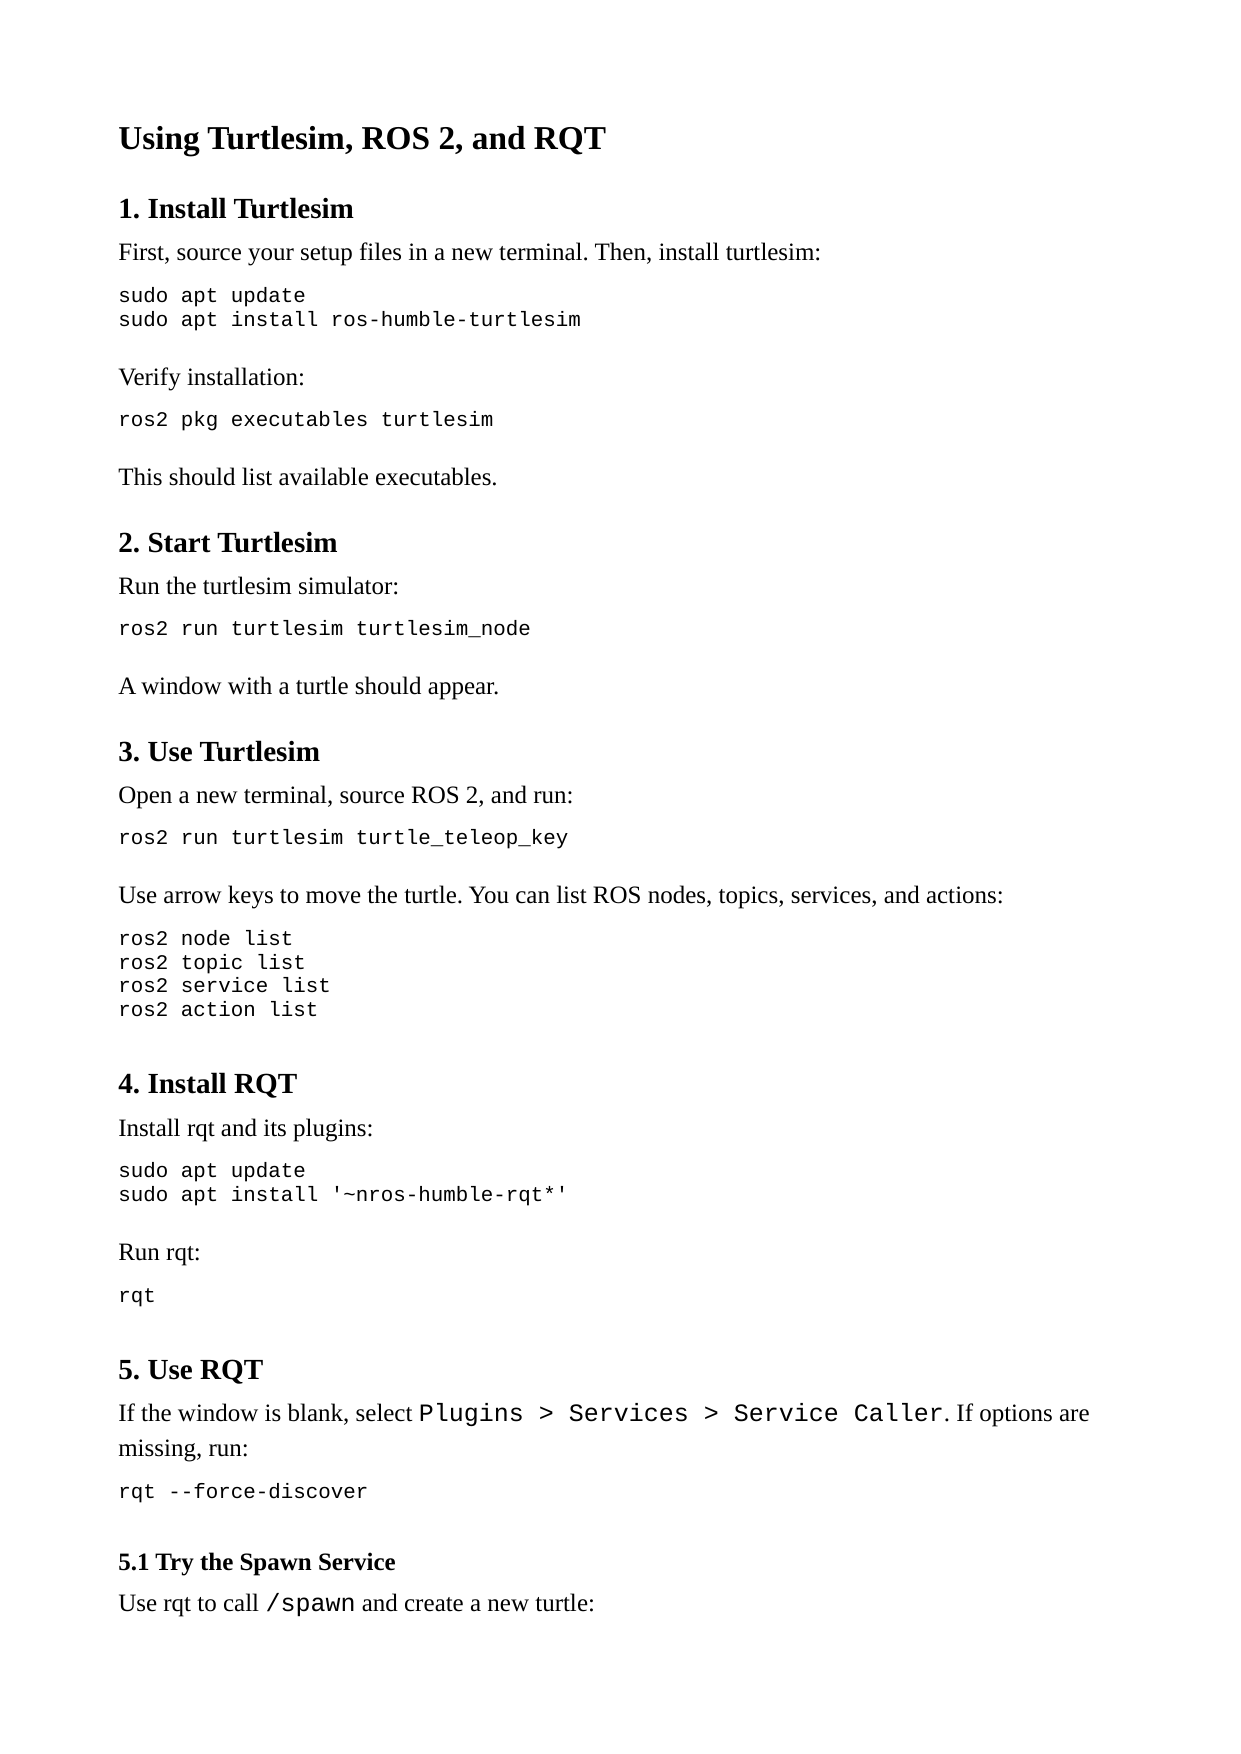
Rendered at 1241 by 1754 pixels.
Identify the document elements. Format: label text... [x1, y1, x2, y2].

subtitle 3. Use Turtlesim [118, 734, 1122, 767]
text This should list available executables. [118, 462, 1122, 491]
text sudo apt install ros-humble-turtlesim [118, 309, 1122, 332]
text rqt --force-discover [118, 1481, 1122, 1505]
text ros2 service list [118, 975, 1122, 999]
text Run rqt: [118, 1237, 1122, 1266]
text sudo apt update [118, 285, 1122, 309]
text Using Turtlesim, ROS 2, and RQT [118, 118, 1122, 156]
text sudo apt install '~nros-humble-rqt*' [118, 1184, 1122, 1208]
subtitle 5.1 Try the Spawn Service [118, 1547, 1122, 1576]
text Use arrow keys to move the turtle. You can list ROS nodes, topics, services, and actions: [118, 880, 1122, 909]
text If the window is blank, select Plugins > Services > Service Caller. If options are missing, run: [118, 1398, 1122, 1462]
text Run the turtlesim simulator: [118, 571, 1122, 599]
text ros2 run turtlesim turtlesim_node [118, 618, 1122, 642]
text A window with a turtle should appear. [118, 671, 1122, 700]
text ros2 node list [118, 928, 1122, 952]
subtitle 1. Install Turtlesim [118, 191, 1122, 225]
text Use rqt to call /spawn and create a new turtle: [118, 1588, 1122, 1619]
text Open a new terminal, source ROS 2, and run: [118, 780, 1122, 808]
text Verify installation: [118, 362, 1122, 391]
text First, source your setup files in a new terminal. Then, install turtlesim: [118, 237, 1122, 266]
text Install rqt and its plugins: [118, 1113, 1122, 1141]
text ros2 pkg executables turtlesim [118, 409, 1122, 433]
text ros2 action list [118, 999, 1122, 1023]
text sudo apt update [118, 1160, 1122, 1184]
subtitle 2. Start Turtlesim [118, 525, 1122, 558]
subtitle 4. Install RQT [118, 1067, 1122, 1100]
subtitle 5. Use RQT [118, 1352, 1122, 1386]
text ros2 topic list [118, 952, 1122, 975]
text rqt [118, 1285, 1122, 1308]
text ros2 run turtlesim turtle_teleop_key [118, 827, 1122, 851]
